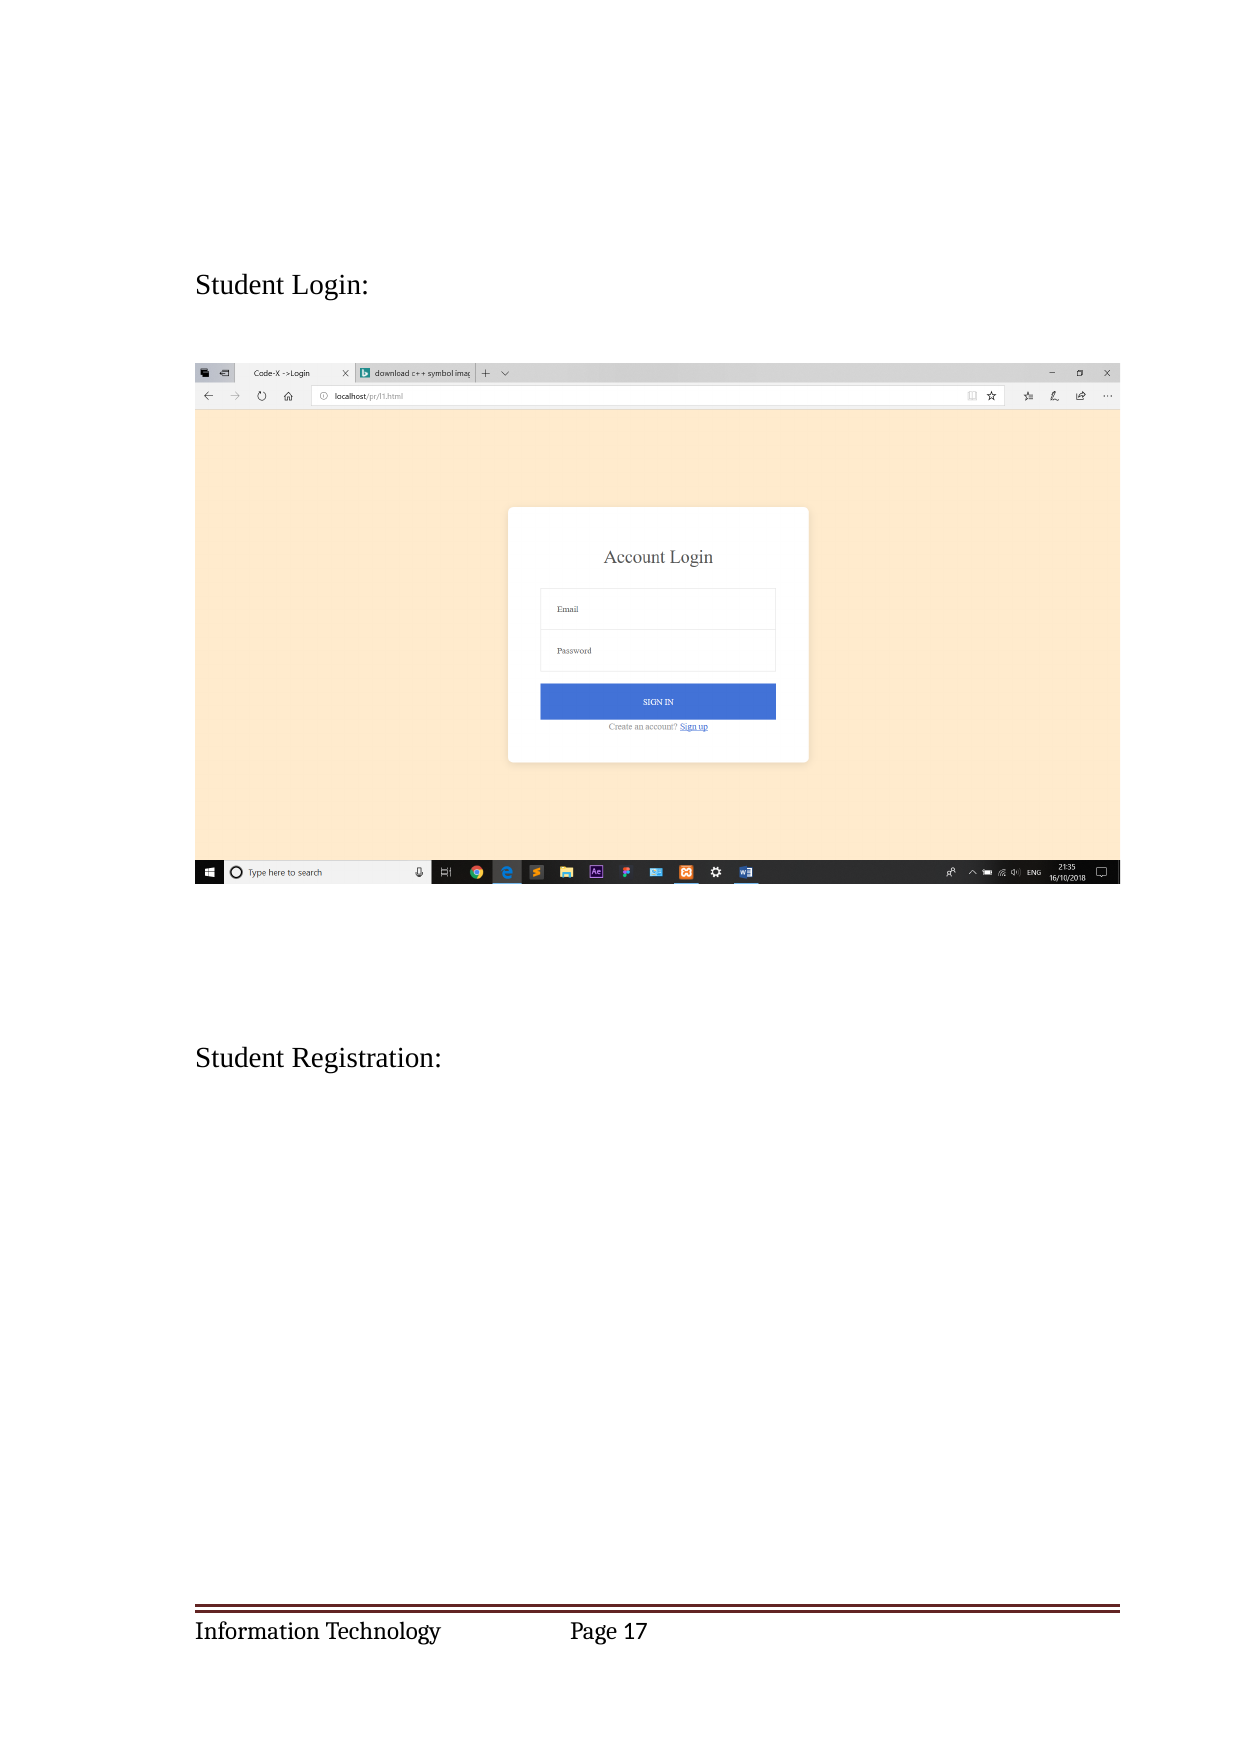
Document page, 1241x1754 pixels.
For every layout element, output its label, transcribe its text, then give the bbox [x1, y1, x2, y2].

text Student Registration: [195, 1040, 1120, 1074]
text Student Login: [195, 267, 1120, 301]
